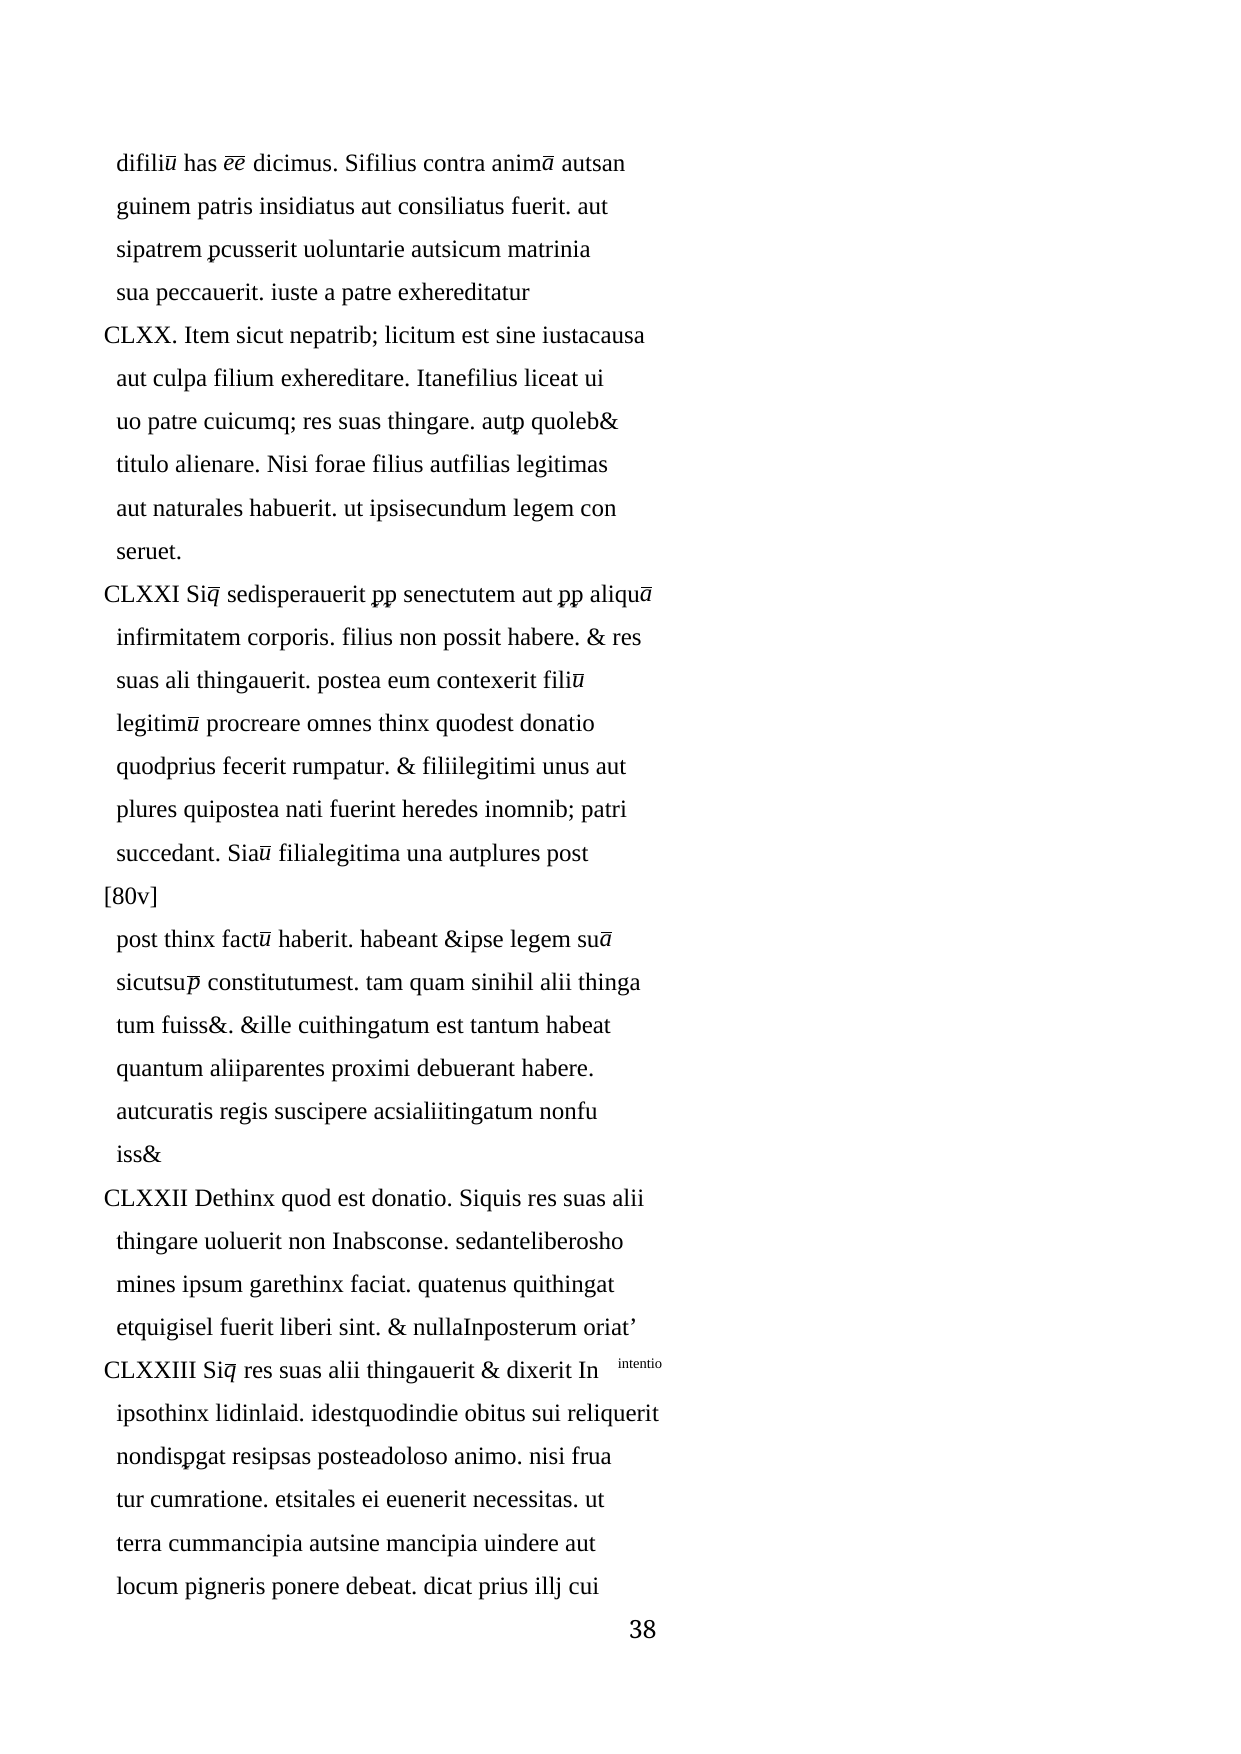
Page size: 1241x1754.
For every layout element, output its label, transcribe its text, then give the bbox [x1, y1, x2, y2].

text difili has dicimus. Sifilius contra anim autsan [103, 148, 1211, 176]
text post thinx fact haberit. habeant &ipse legem su [103, 924, 1211, 953]
text terra cummancipia autsine mancipia uindere aut [103, 1528, 1211, 1556]
text titulo alienare. Nisi forae filius autfilias legitimas [103, 449, 1211, 478]
text CLXXI Si sedisperauerit ᵱᵱ senectutem aut ᵱᵱ aliqu [103, 579, 1211, 608]
text plures quipostea nati fuerint heredes inomnib; patri [103, 794, 1211, 823]
text mines ipsum garethinx faciat. quatenus quithingat [103, 1269, 1211, 1298]
text seruet. [103, 536, 1211, 564]
text aut naturales habuerit. ut ipsisecundum legem con [103, 493, 1211, 521]
text CLXXII Dethinx quod est donatio. Siquis res suas alii [103, 1183, 1211, 1211]
text sicutsu constitutumest. tam quam sinihil alii thinga [103, 967, 1211, 996]
text tum fuiss&. &ille cuithingatum est tantum habeat [103, 1010, 1211, 1039]
text sipatrem ᵱcusserit uoluntarie autsicum matrinia [103, 234, 1211, 263]
text ipsothinx lidinlaid. idestquodindie obitus sui reliquerit [103, 1398, 1211, 1427]
text quodprius fecerit rumpatur. & filiilegitimi unus aut [103, 751, 1211, 780]
text aut culpa filium exhereditare. Itanefilius liceat ui [103, 363, 1211, 392]
text suas ali thingauerit. postea eum contexerit fili [103, 665, 1211, 694]
text succedant. Sia filialegitima una autplures post [103, 838, 1211, 866]
text [80v] [103, 881, 1211, 909]
text tur cumratione. etsitales ei euenerit necessitas. ut [103, 1484, 1211, 1513]
text autcuratis regis suscipere acsialiitingatum nonfu [103, 1096, 1211, 1125]
text quantum aliiparentes proximi debuerant habere. [103, 1053, 1211, 1082]
text locum pigneris ponere debeat. dicat prius illj cui [103, 1571, 1211, 1599]
text legitim procreare omnes thinx quodest donatio [103, 708, 1211, 737]
text thingare uoluerit non Inabsconse. sedanteliberosho [103, 1226, 1211, 1254]
text uo patre cuicumq; res suas thingare. autᵱ quoleb& [103, 406, 1211, 435]
text infirmitatem corporis. filius non possit habere. & res [103, 622, 1211, 651]
text etquigisel fuerit liberi sint. & nullaInposterum oriat’ [103, 1312, 1211, 1341]
text CLXX. Item sicut nepatrib; licitum est sine iustacausa [103, 320, 1211, 349]
text iss& [103, 1139, 1211, 1168]
text guinem patris insidiatus aut consiliatus fuerit. aut [103, 191, 1211, 219]
text nondisᵱgat resipsas posteadoloso animo. nisi frua [103, 1441, 1211, 1470]
text sua peccauerit. iuste a patre exhereditatur [103, 277, 1211, 306]
text CLXXIII Si res suas alii thingauerit & dixerit In intentio [103, 1355, 1211, 1384]
